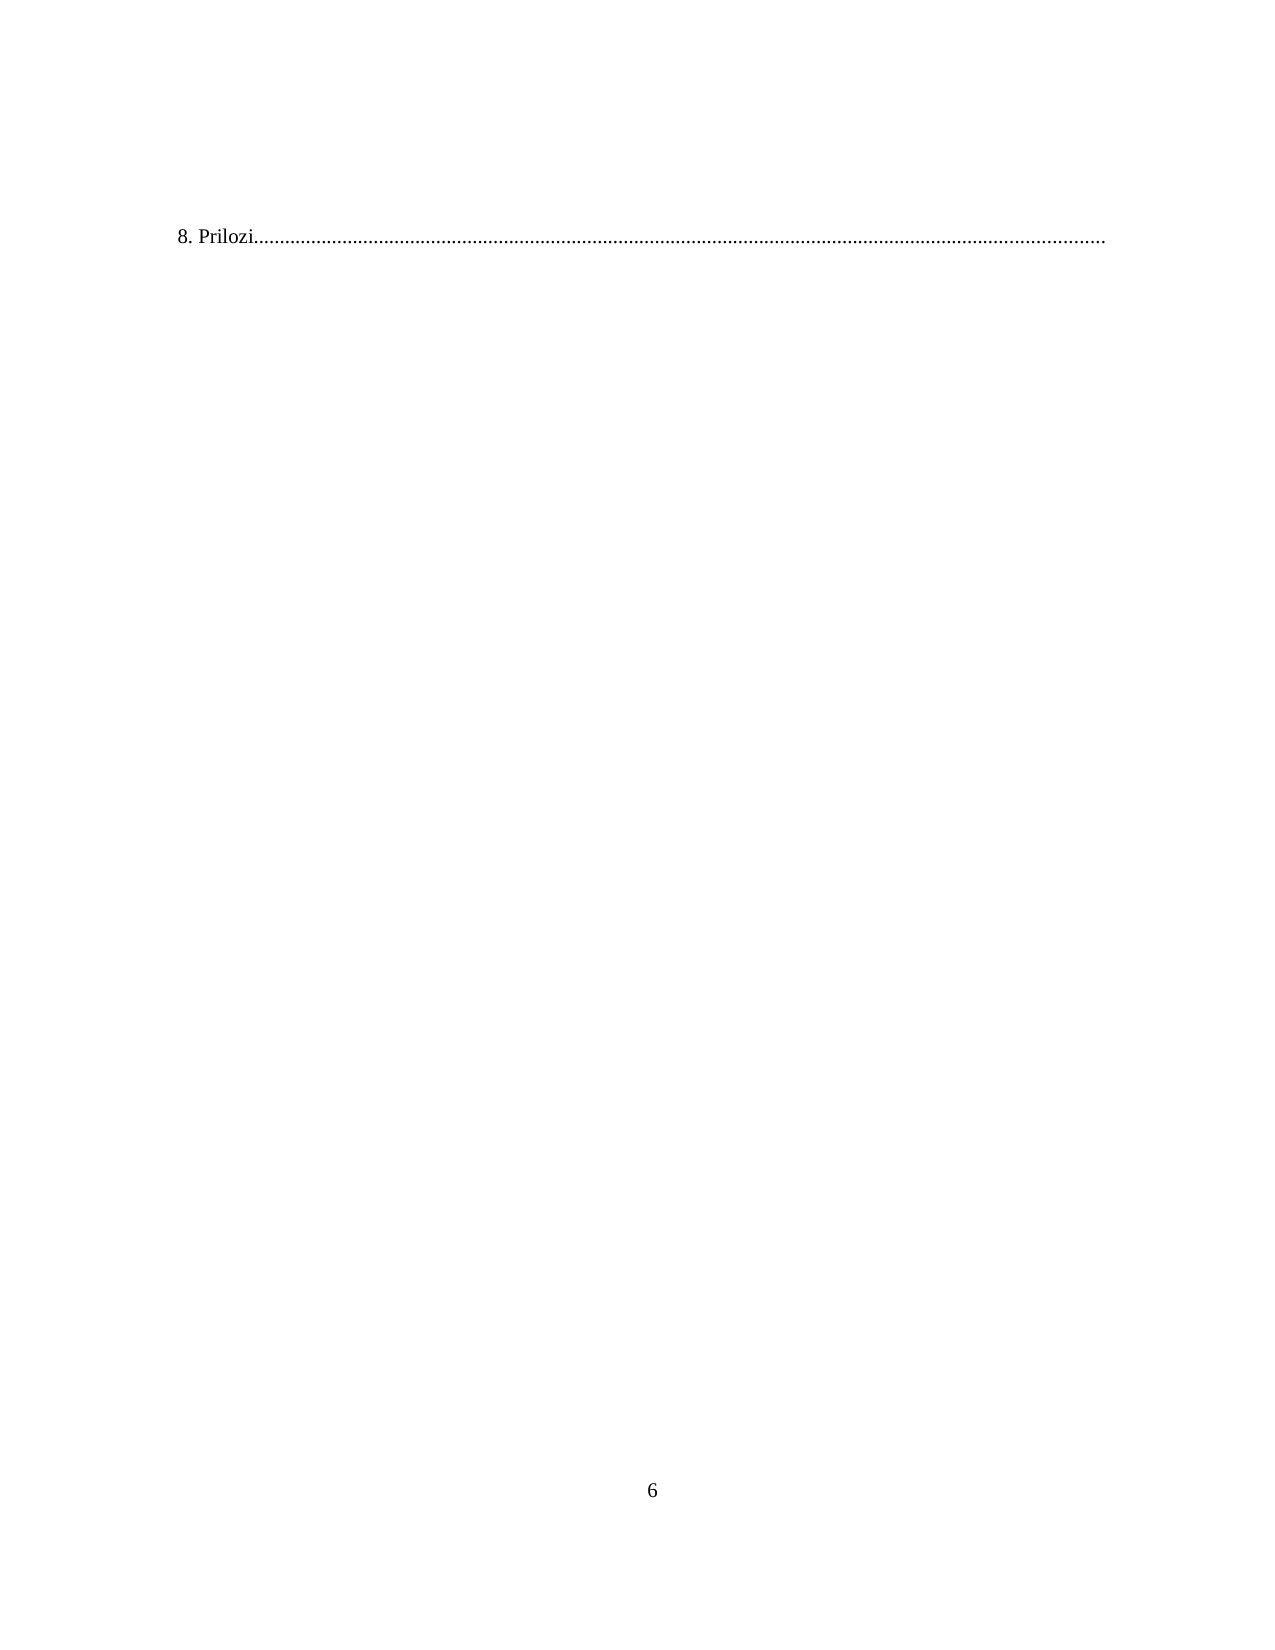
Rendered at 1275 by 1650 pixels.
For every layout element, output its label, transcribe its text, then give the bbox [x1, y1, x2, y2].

text 8. Prilozi 54 [177, 223, 1052, 248]
